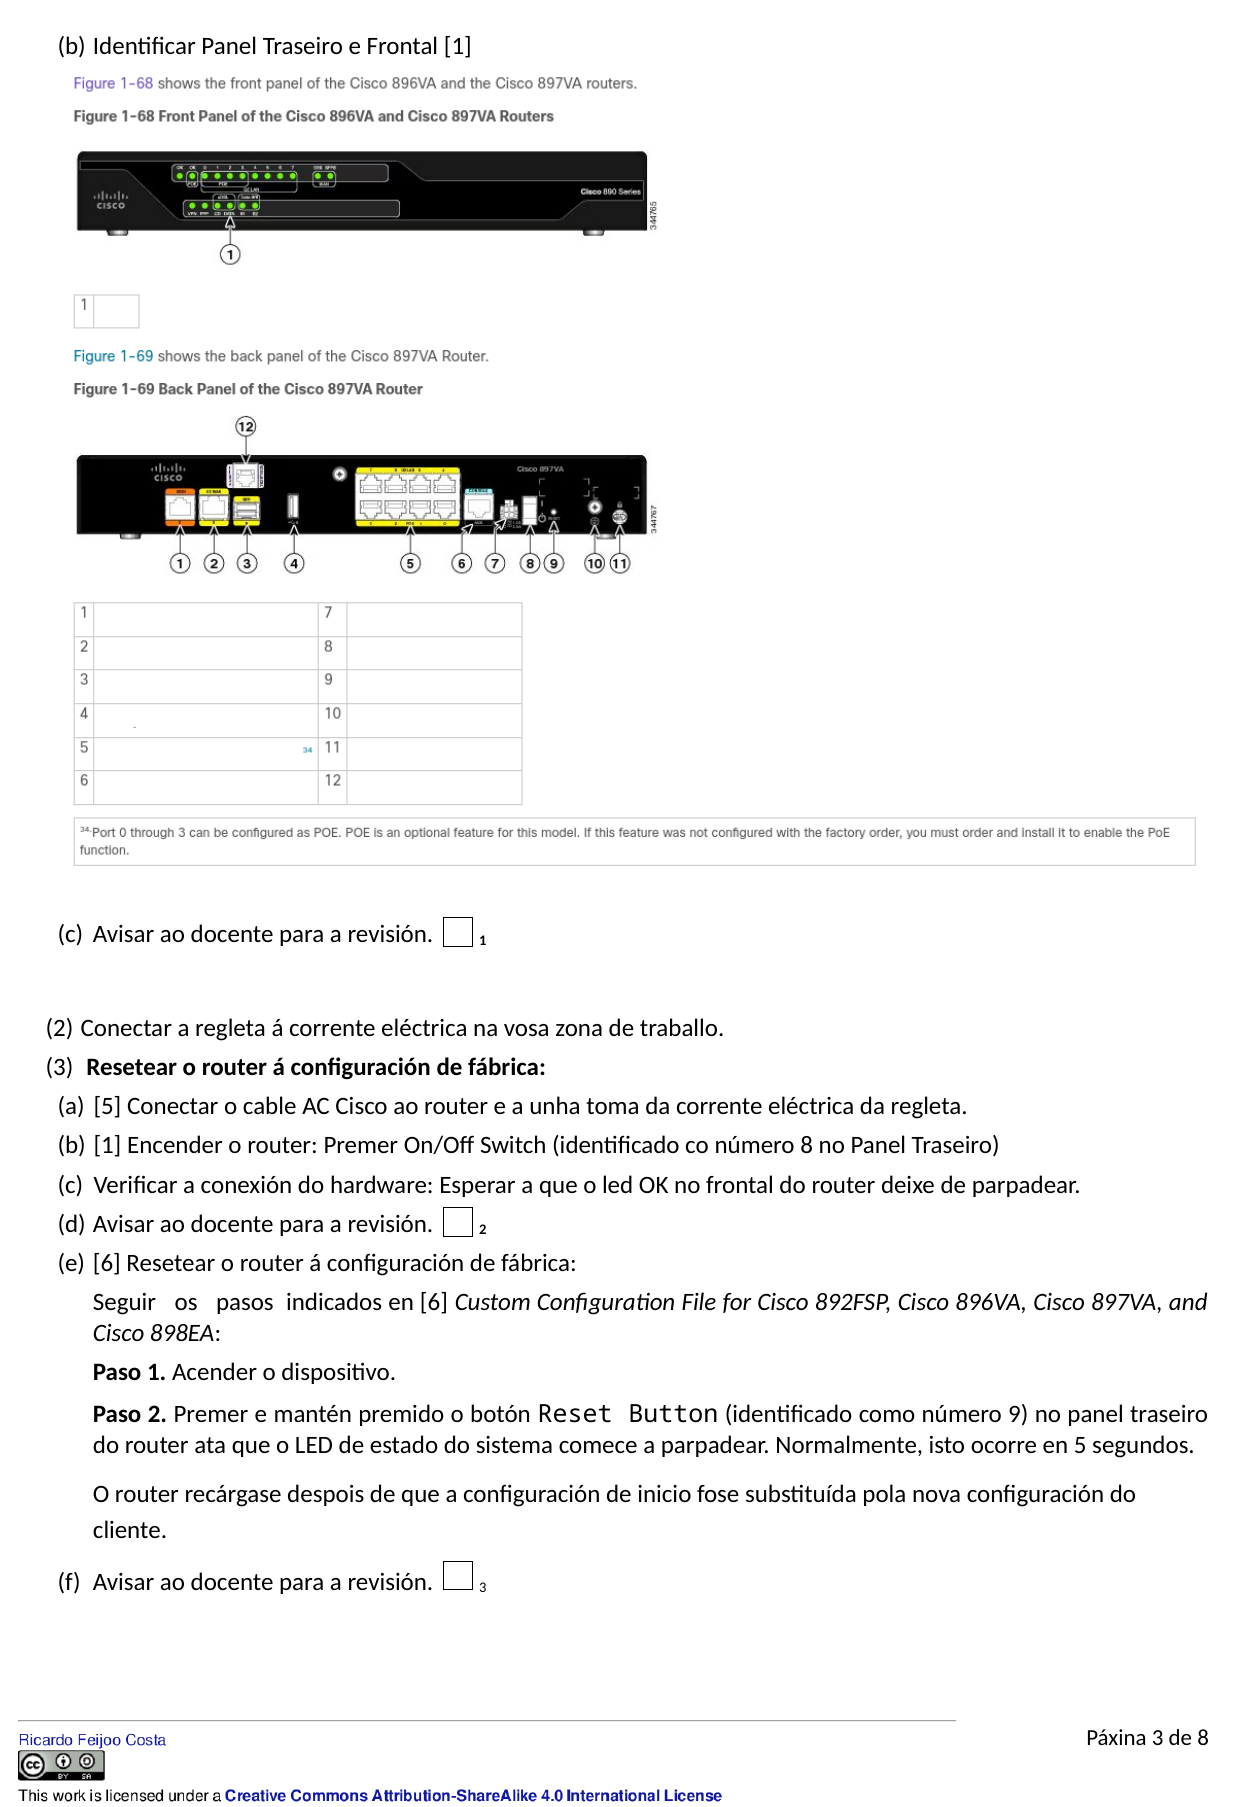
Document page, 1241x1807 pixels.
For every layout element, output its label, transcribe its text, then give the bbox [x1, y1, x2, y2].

list Avisar ao docente para a revisión. 3 [57, 1566, 1209, 1596]
list [1] Encender o router: Premer On/Off Switch (identificado co número 8 no Panel Traseiro) [57, 1129, 1209, 1160]
list Conectar a regleta á corrente eléctrica na vosa zona de traballo. [45, 1012, 1209, 1042]
list Verificar a conexión do hardware: Esperar a que o led OK no frontal do router deixe de parpadear. [57, 1169, 1209, 1199]
picture [51, 69, 1203, 871]
list [5] Conectar o cable AC Cisco ao router e a unha toma da corrente eléctrica da regleta. [57, 1090, 1209, 1121]
picture [8, 1715, 957, 1806]
list [6] Resetear o router á configuración de fábrica: [57, 1247, 1209, 1278]
list Resetear o router á configuración de fábrica: [45, 1051, 1209, 1081]
list Avisar ao docente para a revisión. 2 [57, 1208, 1209, 1238]
list Paso 2. Premer e mantén premido o botón Reset Button (identificado como número 9) no panel traseiro do router ata que o LED de estado do sistema comece a parpadear. Normalmente, isto ocorre en 5 segundos. [57, 1396, 1209, 1460]
list Seguir os pasos indicados en [6] Custom Configuration File for Cisco 892FSP, Cisco 896VA, Cisco 897VA, and Cisco 898EA: [57, 1287, 1209, 1348]
list Avisar ao docente para a revisión. 1 [57, 919, 1209, 949]
list Paso 1. Acender o dispositivo. [57, 1356, 1209, 1387]
list Identificar Panel Traseiro e Frontal [1] [57, 30, 1209, 60]
text O router recárgase despois de que a configuración de inicio fose substituída pola nova configuración do cliente. [93, 1478, 1209, 1545]
